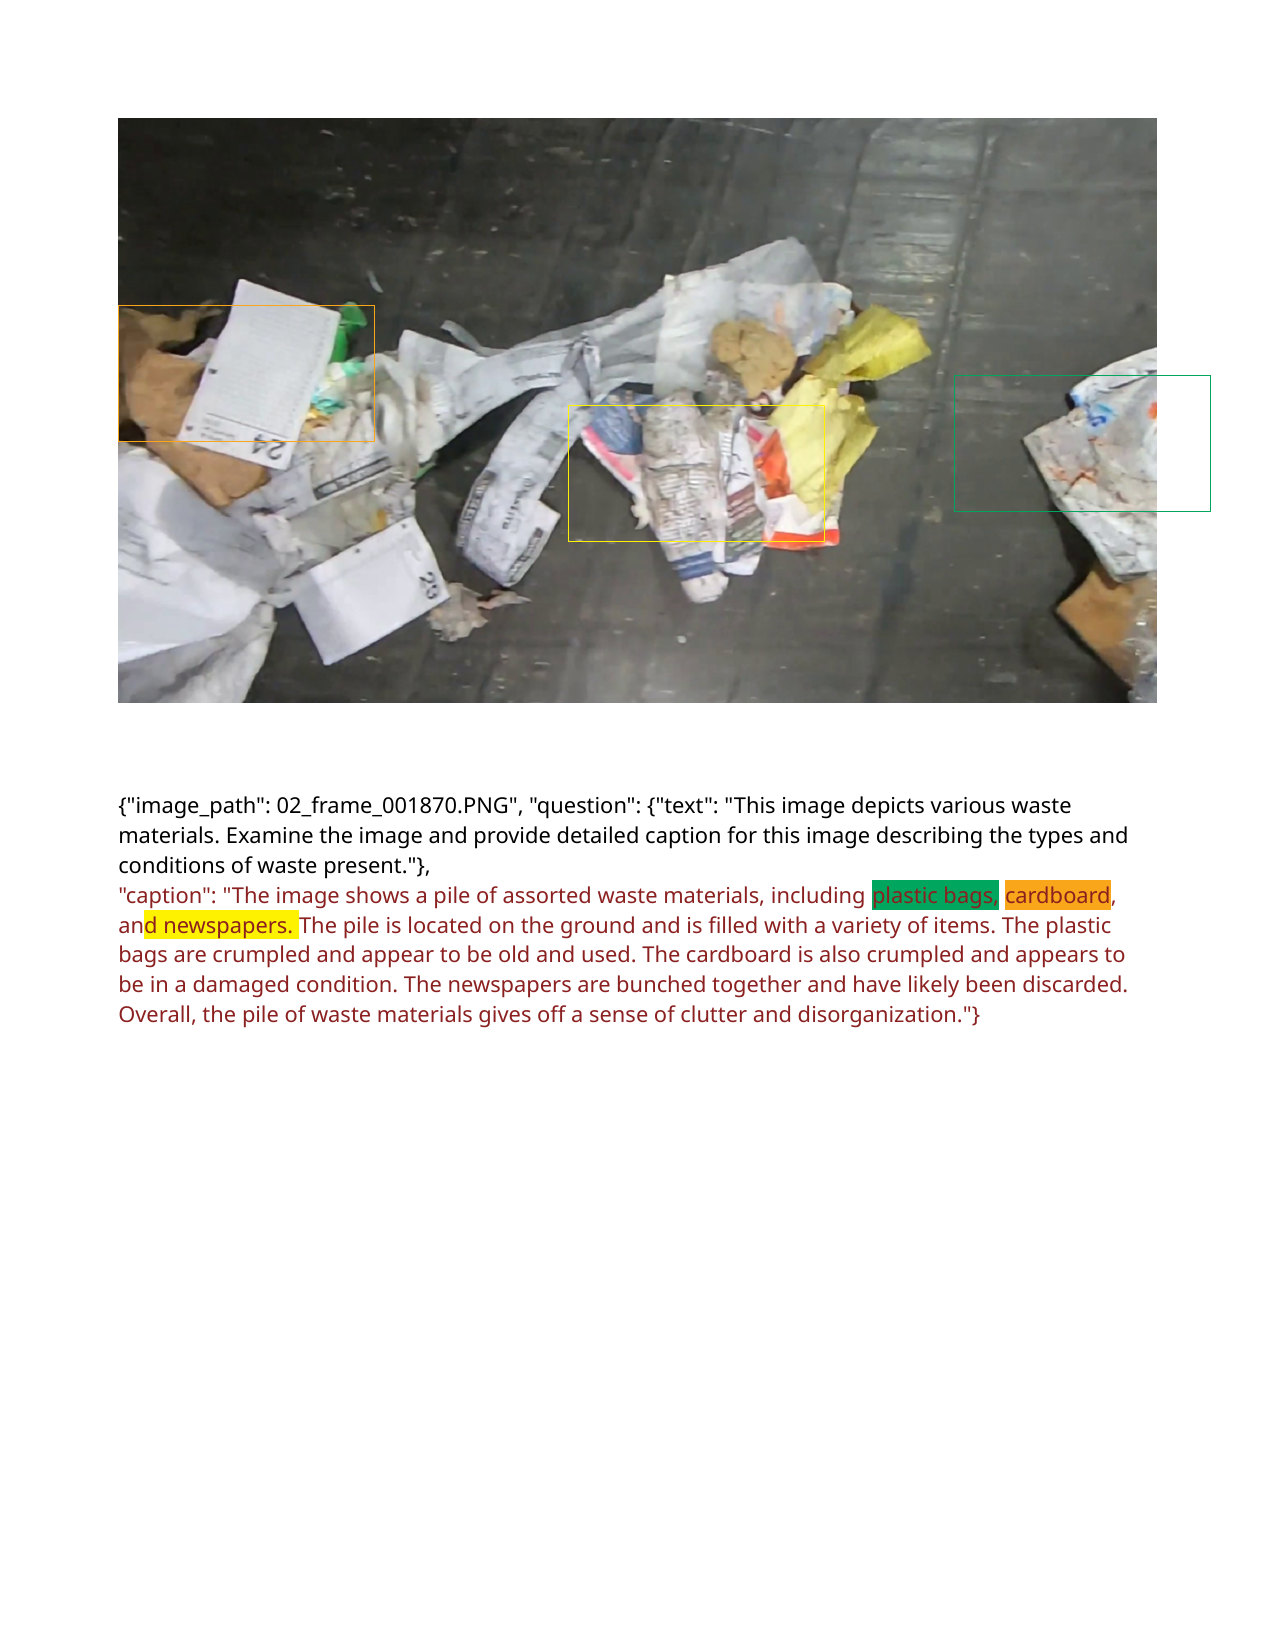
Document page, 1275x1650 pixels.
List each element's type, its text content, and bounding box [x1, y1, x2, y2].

text {"image_path": 02_frame_001870.PNG", "question": {"text": "This image depicts various waste materials. Examine the image and provide detailed caption for this image describing the types and conditions of waste present."}, [118, 791, 1157, 880]
text "caption": "The image shows a pile of assorted waste materials, including plastic bags, cardboard, and newspapers. The pile is located on the ground and is filled with a variety of items. The plastic bags are crumpled and appear to be old and used. The cardboard is also crumpled and appears to be in a damaged condition. The newspapers are bunched together and have likely been discarded. Overall, the pile of waste materials gives off a sense of clutter and disorganization."} [118, 880, 1157, 1029]
picture [118, 118, 1157, 703]
picture [119, 306, 374, 441]
picture [955, 376, 1157, 511]
